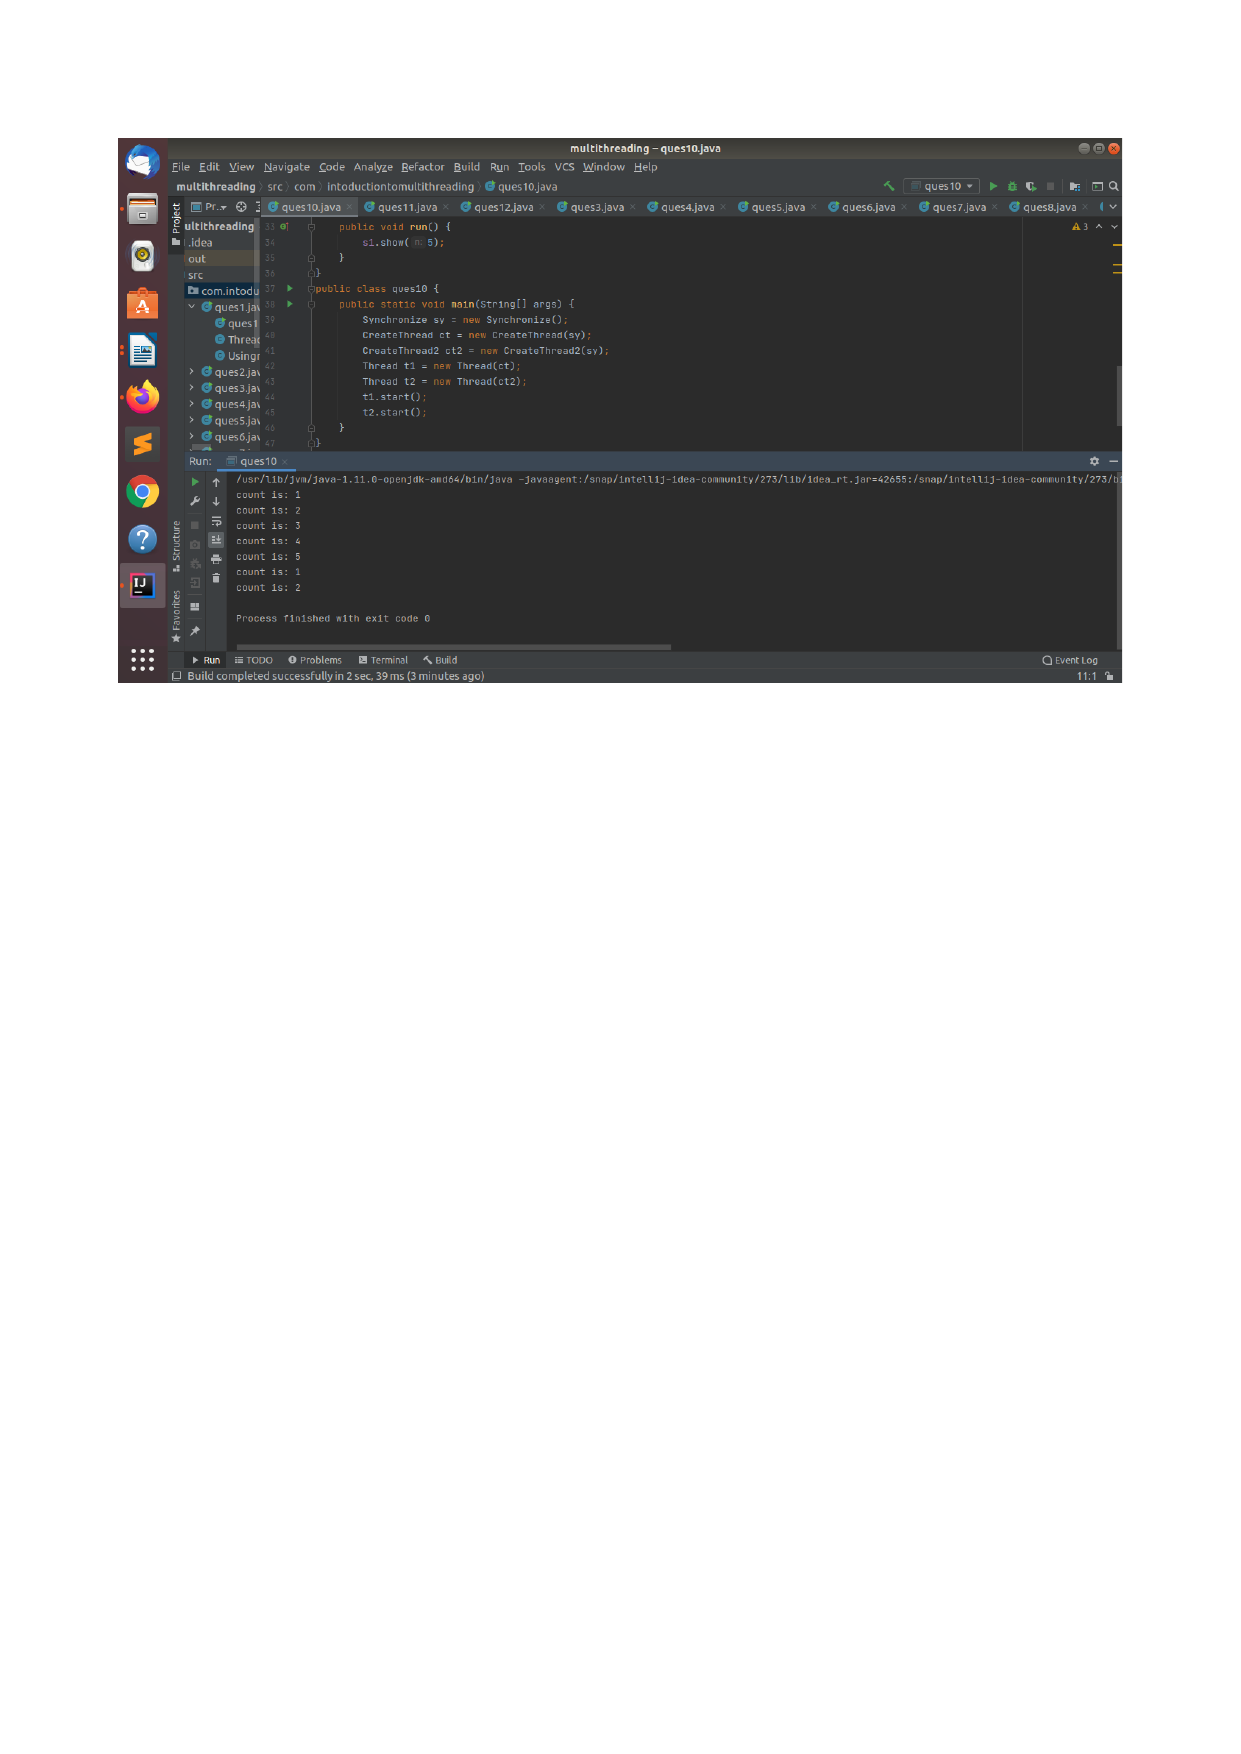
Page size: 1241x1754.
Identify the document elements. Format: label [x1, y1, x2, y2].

picture [118, 138, 1123, 683]
